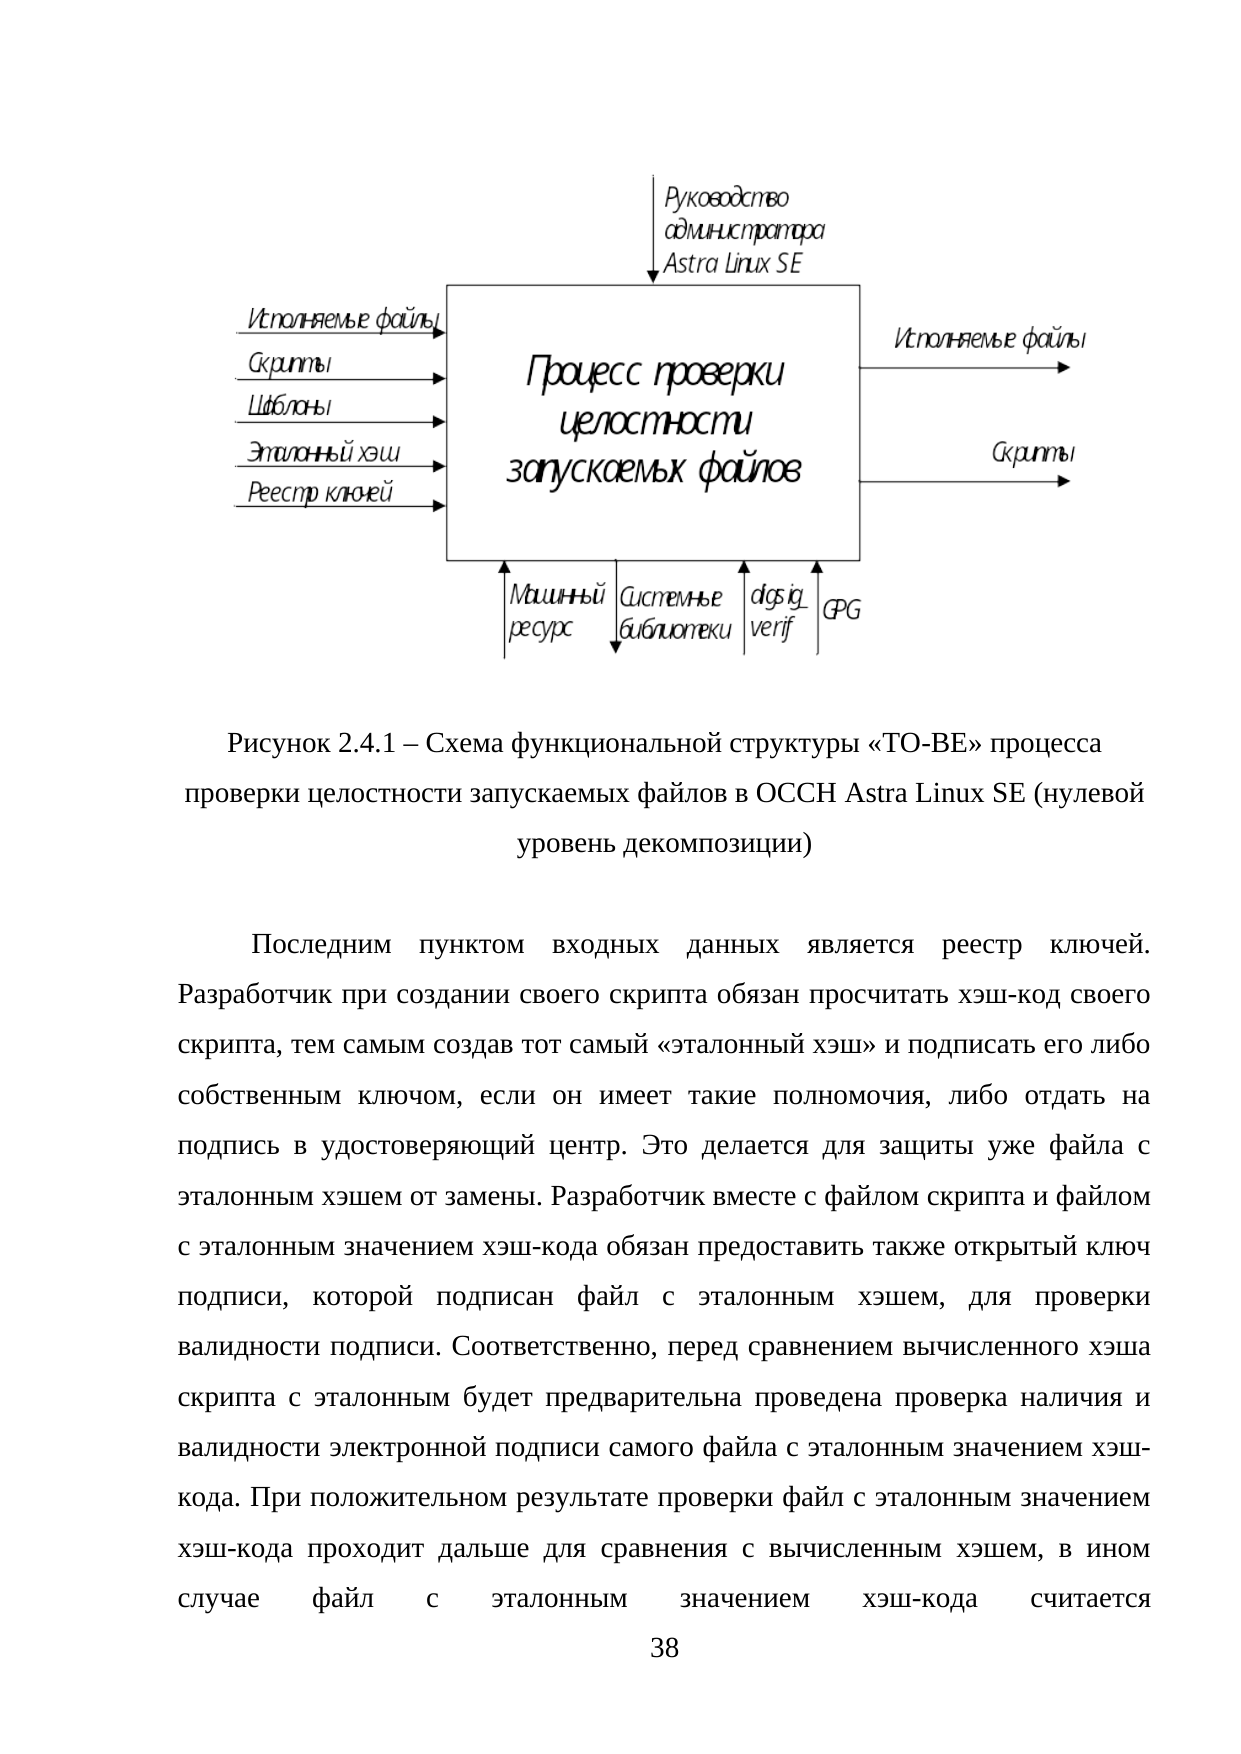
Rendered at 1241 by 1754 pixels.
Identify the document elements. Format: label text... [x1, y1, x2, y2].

text Рисунок 2.4.1 – Схема функциональной структуры «TO-BE» процесса проверки целостности запускаемых файлов в ОССН Astra Linux SE (нулевой уровень декомпозиции) [177, 725, 1152, 859]
text Последним пунктом входных данных является реестр ключей. Разработчик при создании своего скрипта обязан просчитать хэш-код своего скрипта, тем самым создав тот самый «эталонный хэш» и подписать его либо собственным ключом, если он имеет такие полномочия, либо отдать на подпись в удостоверяющий центр. Это делается для защиты уже файла с эталонным хэшем от замены. Разработчик вместе с файлом скрипта и файлом с эталонным значением хэш-кода обязан предоставить также открытый ключ подписи, которой подписан файл с эталонным хэшем, для проверки валидности подписи. Соответственно, перед сравнением вычисленного хэша скрипта с эталонным будет предварительна проведена проверка наличия и валидности электронной подписи самого файла с эталонным значением хэш-кода. При положительном результате проверки файл с эталонным значением хэш-кода проходит дальше для сравнения с вычисленным хэшем, в ином случае файл с эталонным значением хэш-кода считается [177, 926, 1152, 1614]
